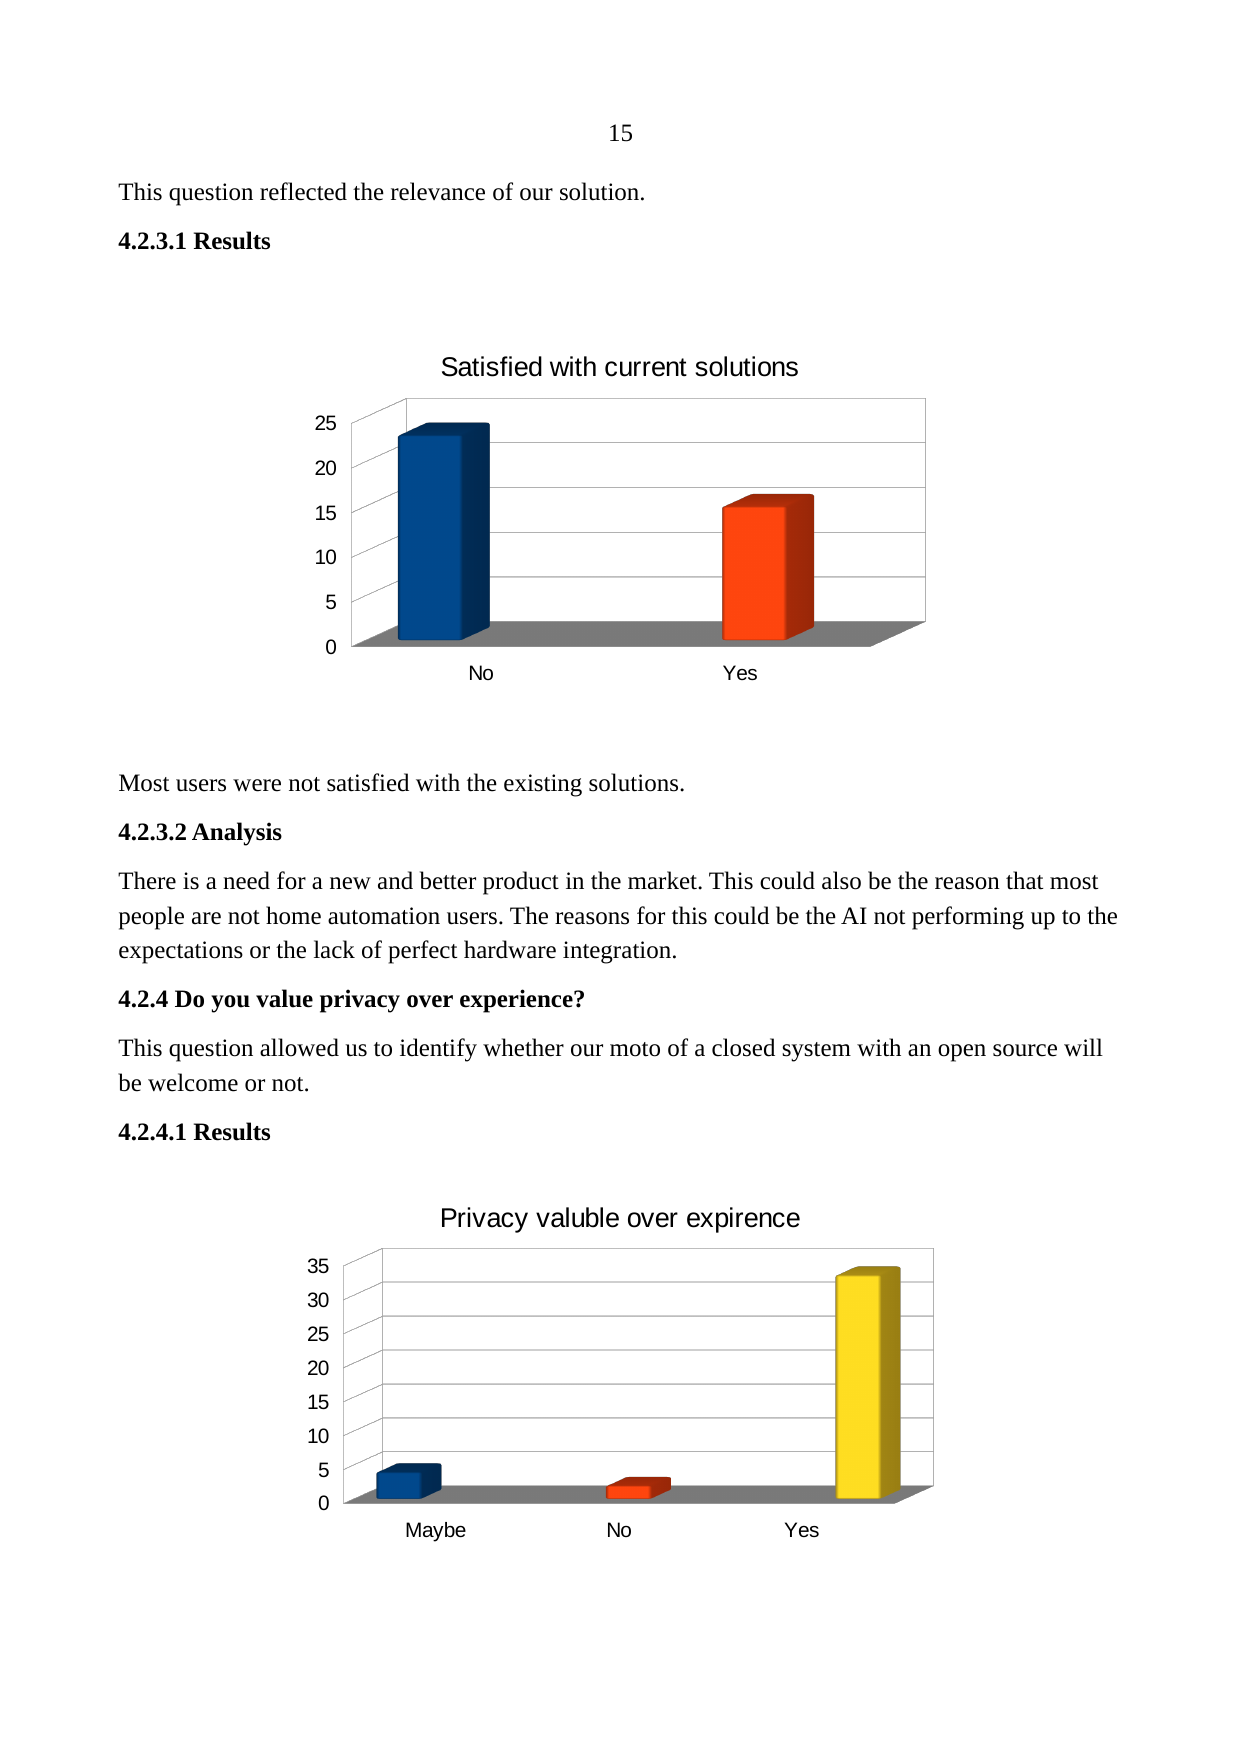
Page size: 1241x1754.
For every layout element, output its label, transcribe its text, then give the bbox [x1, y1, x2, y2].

text 4.2.4 Do you value privacy over experience? [118, 984, 1122, 1013]
text This question allowed us to identify whether our moto of a closed system with an open source will be welcome or not. [118, 1033, 1122, 1097]
text Most users were not satisfied with the existing solutions. [118, 768, 1122, 797]
text 4.2.3.2 Analysis [118, 817, 1122, 846]
text This question reflected the relevance of our solution. [118, 177, 1122, 206]
text There is a need for a new and better product in the market. This could also be the reason that most people are not home automation users. The reasons for this could be the AI not performing up to the expectations or the lack of perfect hardware integration. [118, 866, 1122, 964]
text 4.2.4.1 Results [118, 1117, 1122, 1146]
text 4.2.3.1 Results [118, 226, 1122, 255]
